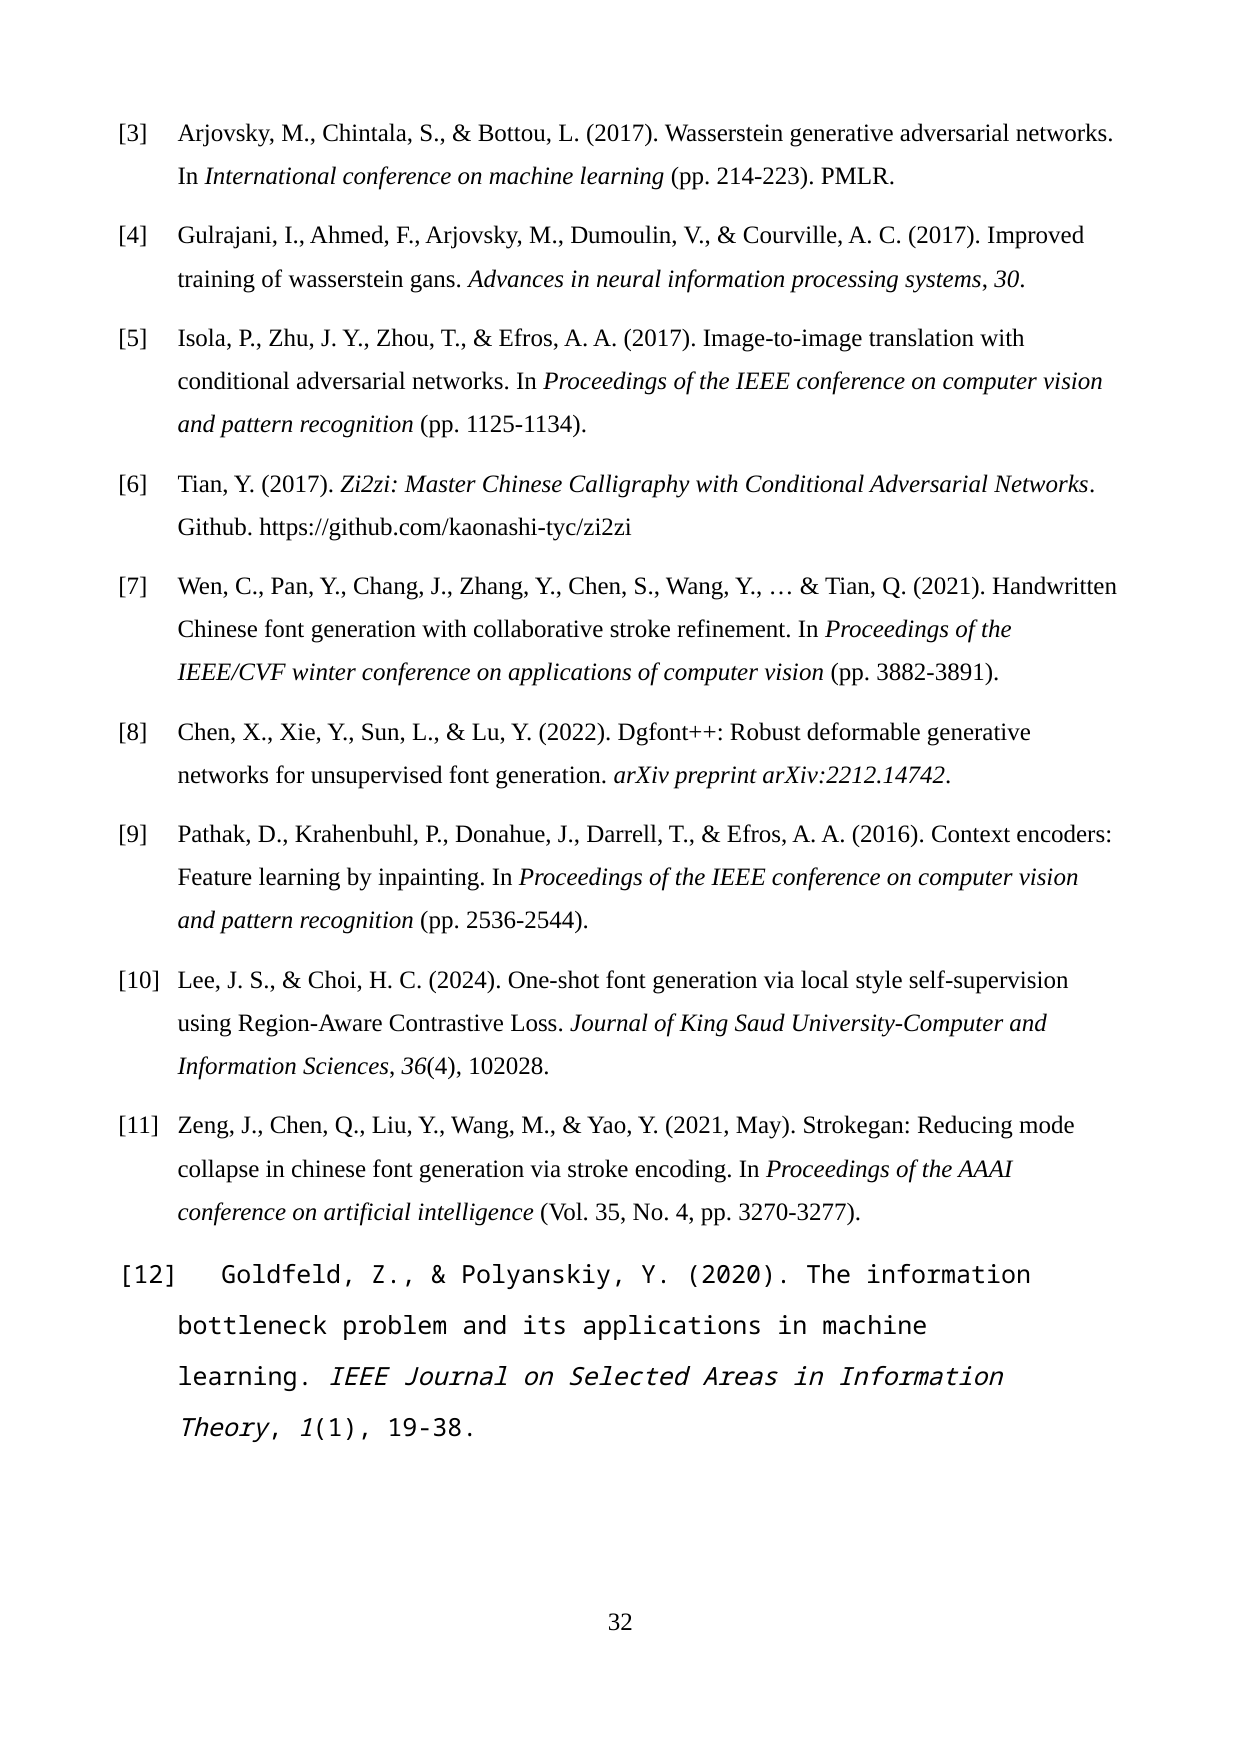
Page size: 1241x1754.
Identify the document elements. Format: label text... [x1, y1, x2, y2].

list Isola, P., Zhu, J. Y., Zhou, T., & Efros, A. A. (2017). Image-to-image translation with conditional adversarial networks. In Proceedings of the IEEE conference on computer vision and pattern recognition (pp. 1125-1134). [118, 323, 1122, 438]
list Chen, X., Xie, Y., Sun, L., & Lu, Y. (2022). Dgfont++: Robust deformable generative networks for unsupervised font generation. arXiv preprint arXiv:2212.14742. [118, 717, 1122, 789]
list Goldfeld, Z., & Polyanskiy, Y. (2020). The information bottleneck problem and its applications in machine learning. IEEE Journal on Selected Areas in Information Theory, 1(1), 19-38. [118, 1256, 1122, 1443]
list Wen, C., Pan, Y., Chang, J., Zhang, Y., Chen, S., Wang, Y., … & Tian, Q. (2021). Handwritten Chinese font generation with collaborative stroke refinement. In Proceedings of the IEEE/CVF winter conference on applications of computer vision (pp. 3882-3891). [118, 571, 1122, 686]
list Lee, J. S., & Choi, H. C. (2024). One-shot font generation via local style self-supervision using Region-Aware Contrastive Loss. Journal of King Saud University-Computer and Information Sciences, 36(4), 102028. [118, 965, 1122, 1080]
list Zeng, J., Chen, Q., Liu, Y., Wang, M., & Yao, Y. (2021, May). Strokegan: Reducing mode collapse in chinese font generation via stroke encoding. In Proceedings of the AAAI conference on artificial intelligence (Vol. 35, No. 4, pp. 3270-3277). [118, 1111, 1122, 1226]
list Tian, Y. (2017). Zi2zi: Master Chinese Calligraphy with Conditional Adversarial Networks. Github. https://github.com/kaonashi-tyc/zi2zi [118, 469, 1122, 541]
list Pathak, D., Krahenbuhl, P., Donahue, J., Darrell, T., & Efros, A. A. (2016). Context encoders: Feature learning by inpainting. In Proceedings of the IEEE conference on computer vision and pattern recognition (pp. 2536-2544). [118, 819, 1122, 934]
list Arjovsky, M., Chintala, S., & Bottou, L. (2017). Wasserstein generative adversarial networks. In International conference on machine learning (pp. 214-223). PMLR. [118, 118, 1122, 190]
list Gulrajani, I., Ahmed, F., Arjovsky, M., Dumoulin, V., & Courville, A. C. (2017). Improved training of wasserstein gans. Advances in neural information processing systems, 30. [118, 221, 1122, 292]
